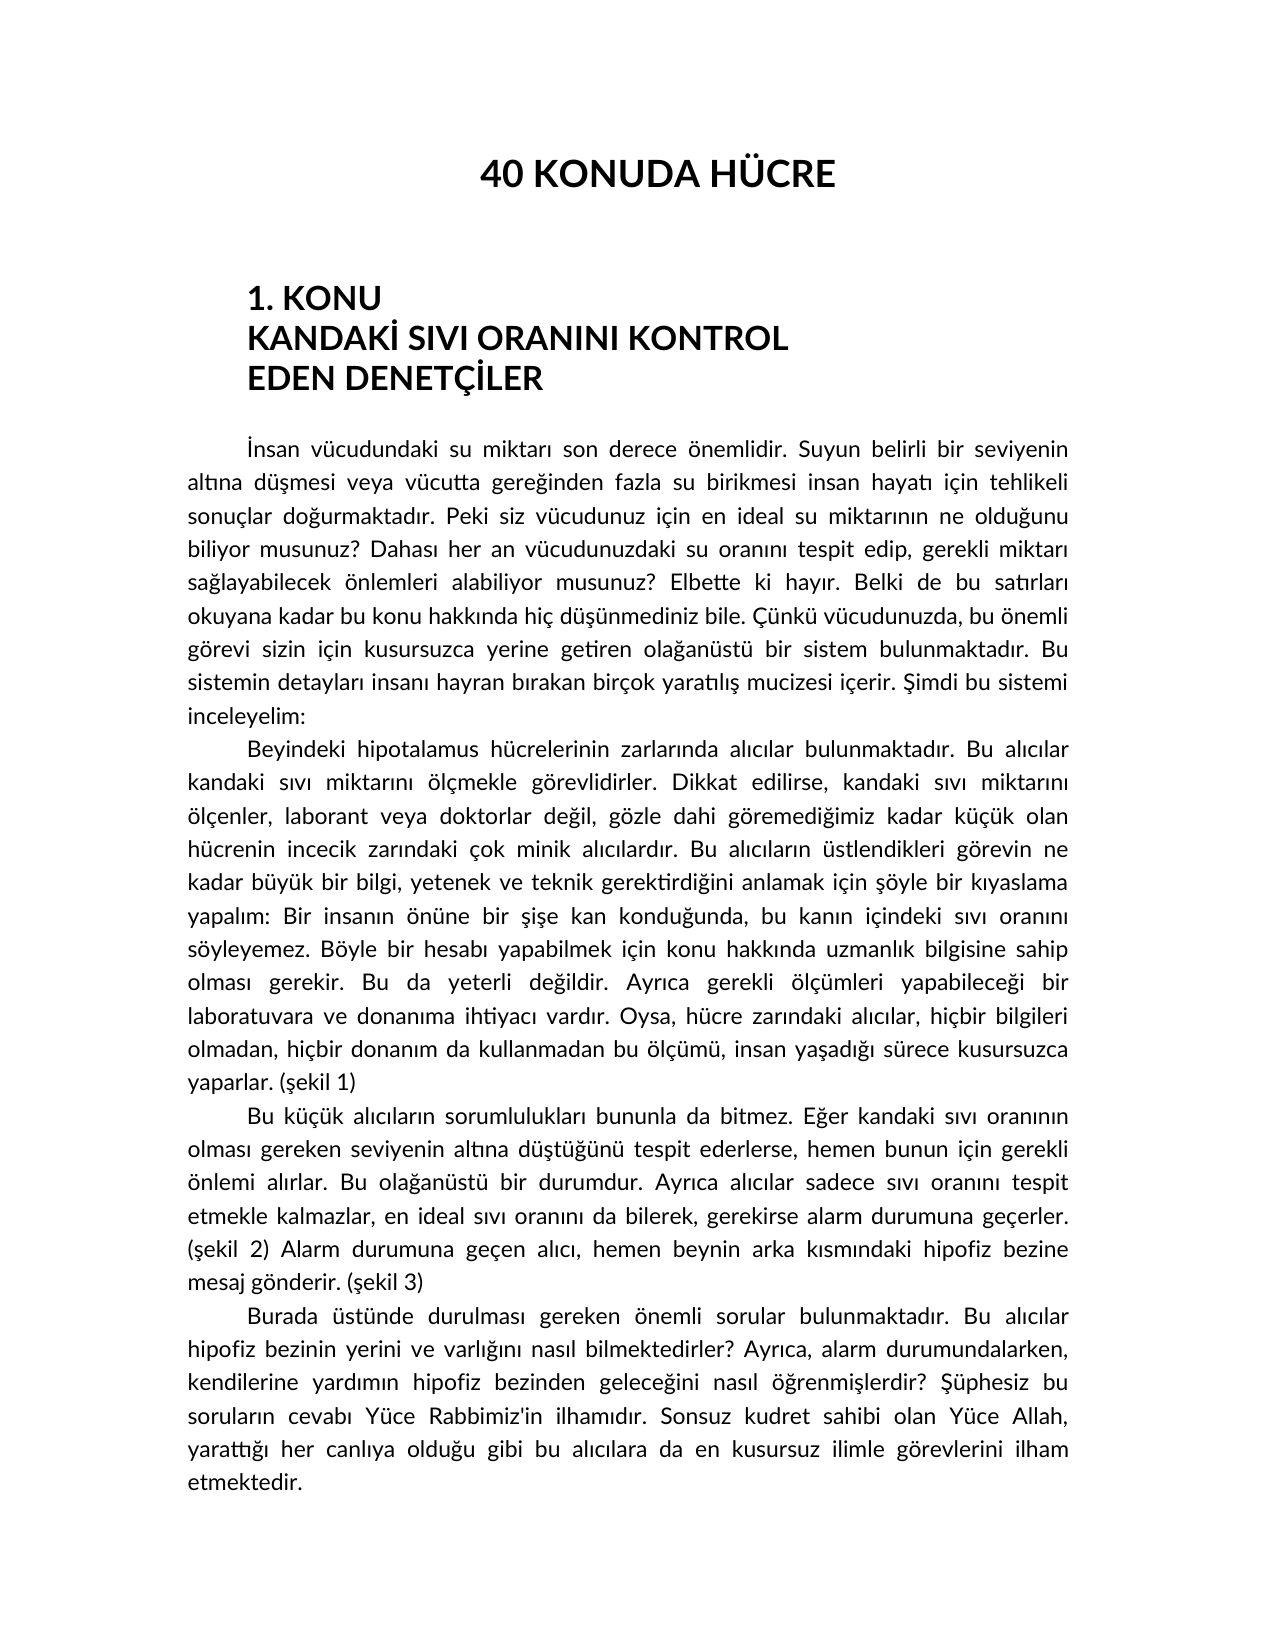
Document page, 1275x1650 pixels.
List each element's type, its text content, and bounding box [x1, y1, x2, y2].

text 1. KONU [187, 277, 1070, 317]
text KANDAKİ SIVI ORANINI KONTROL [187, 317, 1070, 357]
text EDEN DENETÇİLER [187, 357, 1070, 397]
text İnsan vücudundaki su miktarı son derece önemlidir. Suyun belirli bir seviyenin altına düşmesi veya vücutta gereğinden fazla su birikmesi insan hayatı için tehlikeli sonuçlar doğurmaktadır. Peki siz vücudunuz için en ideal su miktarının ne olduğunu biliyor musunuz? Dahası her an vücudunuzdaki su oranını tespit edip, gerekli miktarı sağlayabilecek önlemleri alabiliyor musunuz? Elbette ki hayır. Belki de bu satırları okuyana kadar bu konu hakkında hiç düşünmediniz bile. Çünkü vücudunuzda, bu önemli görevi sizin için kusursuzca yerine getiren olağanüstü bir sistem bulunmaktadır. Bu sistemin detayları insanı hayran bırakan birçok yaratılış mucizesi içerir. Şimdi bu sistemi inceleyelim: [187, 431, 1070, 731]
text Burada üstünde durulması gereken önemli sorular bulunmaktadır. Bu alıcılar hipofiz bezinin yerini ve varlığını nasıl bilmektedirler? Ayrıca, alarm durumundalarken, kendilerine yardımın hipofiz bezinden geleceğini nasıl öğrenmişlerdir? Şüphesiz bu soruların cevabı Yüce Rabbimiz'in ilhamıdır. Sonsuz kudret sahibi olan Yüce Allah, yarattığı her canlıya olduğu gibi bu alıcılara da en kusursuz ilimle görevlerini ilham etmektedir. [187, 1297, 1070, 1497]
text Beyindeki hipotalamus hücrelerinin zarlarında alıcılar bulunmaktadır. Bu alıcılar kandaki sıvı miktarını ölçmekle görevlidirler. Dikkat edilirse, kandaki sıvı miktarını ölçenler, laborant veya doktorlar değil, gözle dahi göremediğimiz kadar küçük olan hücrenin incecik zarındaki çok minik alıcılardır. Bu alıcıların üstlendikleri görevin ne kadar büyük bir bilgi, yetenek ve teknik gerektirdiğini anlamak için şöyle bir kıyaslama yapalım: Bir insanın önüne bir şişe kan konduğunda, bu kanın içindeki sıvı oranını söyleyemez. Böyle bir hesabı yapabilmek için konu hakkında uzmanlık bilgisine sahip olması gerekir. Bu da yeterli değildir. Ayrıca gerekli ölçümleri yapabileceği bir laboratuvara ve donanıma ihtiyacı vardır. Oysa, hücre zarındaki alıcılar, hiçbir bilgileri olmadan, hiçbir donanım da kullanmadan bu ölçümü, insan yaşadığı sürece kusursuzca yaparlar. (şekil 1) [187, 731, 1070, 1097]
text 40 KONUDA HÜCRE [187, 150, 1070, 195]
text Bu küçük alıcıların sorumlulukları bununla da bitmez. Eğer kandaki sıvı oranının olması gereken seviyenin altına düştüğünü tespit ederlerse, hemen bunun için gerekli önlemi alırlar. Bu olağanüstü bir durumdur. Ayrıca alıcılar sadece sıvı oranını tespit etmekle kalmazlar, en ideal sıvı oranını da bilerek, gerekirse alarm durumuna geçerler. (şekil 2) Alarm durumuna geçen alıcı, hemen beynin arka kısmındaki hipofiz bezine mesaj gönderir. (şekil 3) [187, 1097, 1070, 1297]
